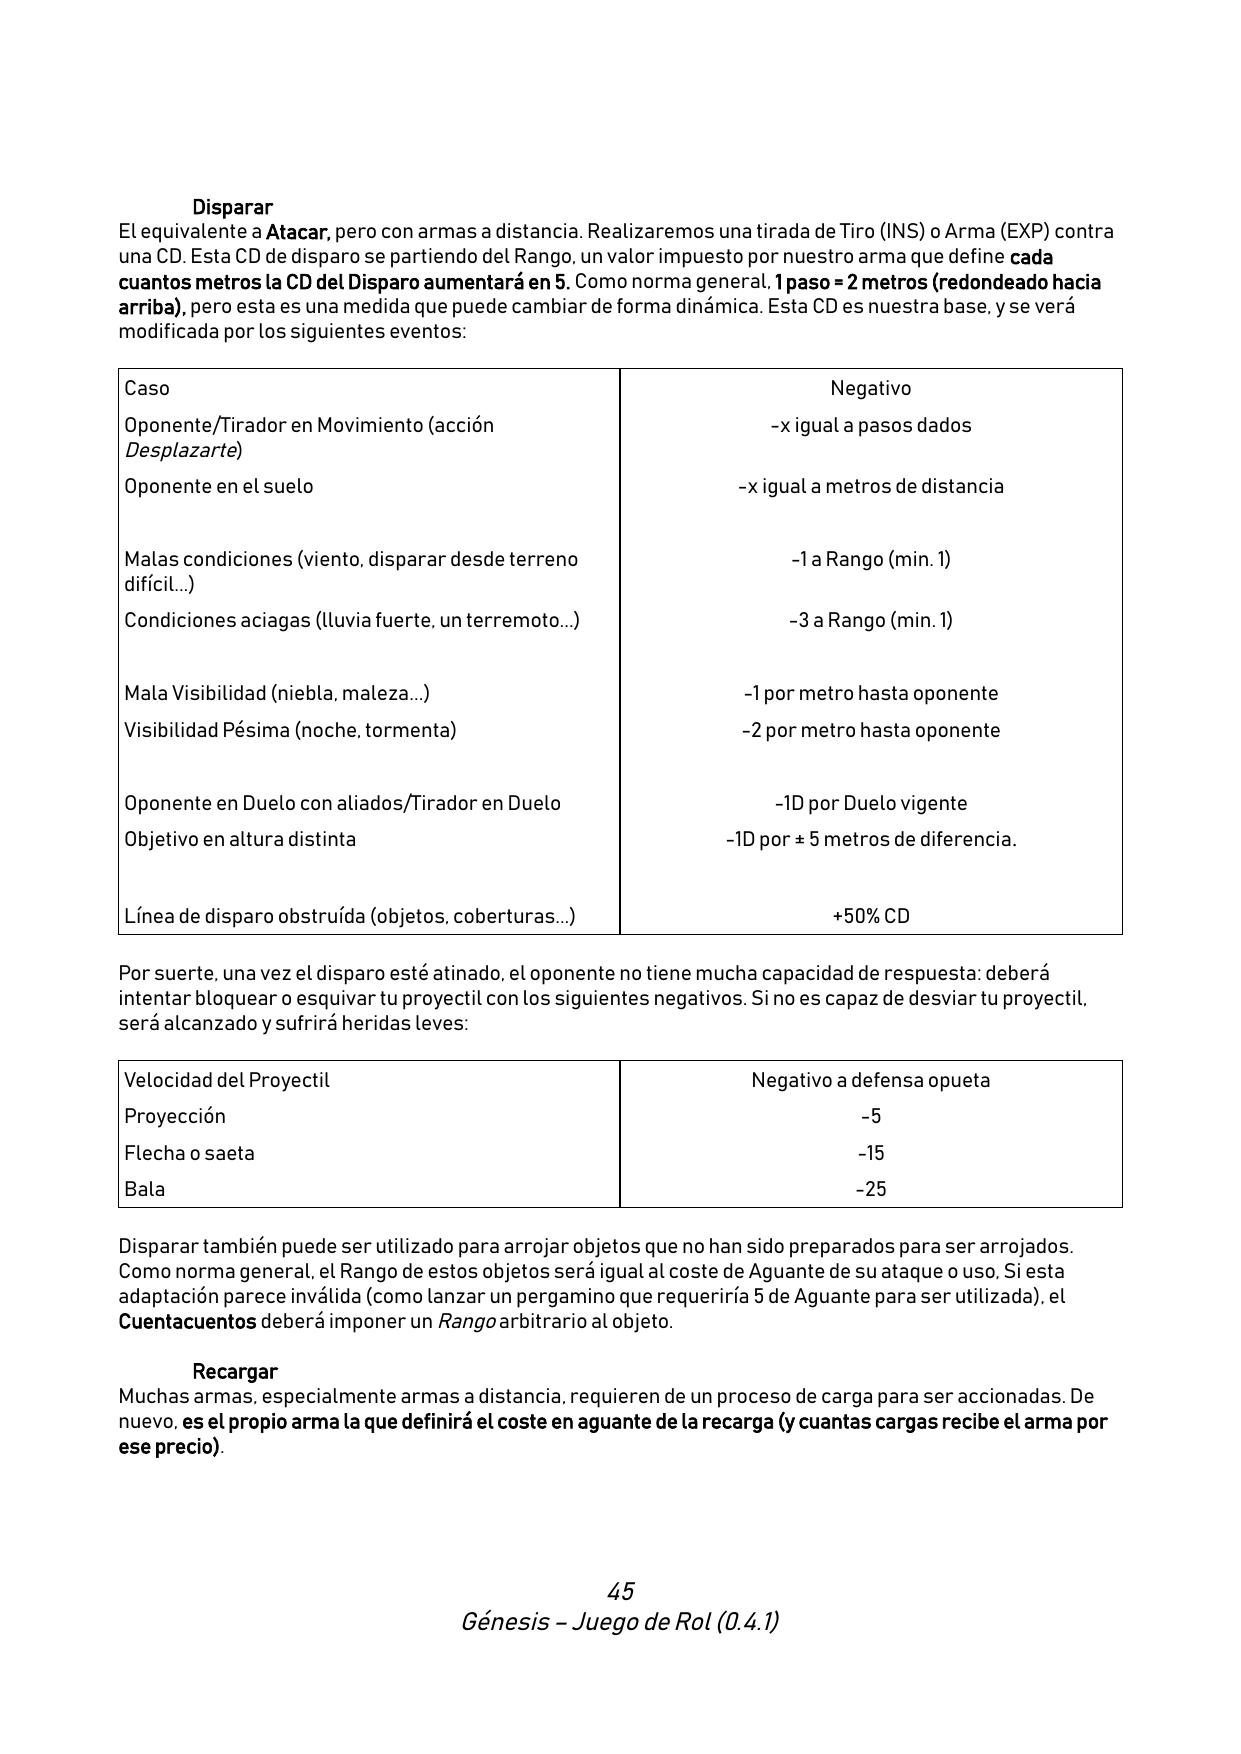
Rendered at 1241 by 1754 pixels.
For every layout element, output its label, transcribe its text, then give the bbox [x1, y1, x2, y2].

table_cell Línea de disparo obstruída (objetos, coberturas...) [119, 897, 619, 934]
table_cell -x igual a metros de distancia [621, 467, 1122, 503]
table_cell Malas condiciones (viento, disparar desde terreno difícil...) [119, 540, 619, 601]
table_cell [621, 747, 1122, 784]
table_cell [621, 638, 1122, 674]
table_cell Objetivo en altura distinta [119, 820, 619, 857]
table_cell Proyección [119, 1097, 619, 1134]
text Muchas armas, especialmente armas a distancia, requieren de un proceso de carga para ser accionadas. De nuevo, es el propio arma la que definirá el coste en aguante de la recarga (y cuantas cargas recibe el arma por ese precio). [118, 1383, 1122, 1458]
table_cell Oponente en Duelo con aliados/Tirador en Duelo [119, 784, 619, 820]
table_cell -3 a Rango (min. 1) [621, 601, 1122, 638]
table_cell [119, 857, 619, 897]
table_cell Bala [119, 1170, 619, 1207]
table_cell -x igual a pasos dados [621, 406, 1122, 467]
table_header Caso [119, 369, 619, 406]
table_header Velocidad del Proyectil [119, 1061, 619, 1097]
table_cell [119, 638, 619, 674]
table_cell [119, 747, 619, 784]
text Recargar [118, 1358, 1122, 1383]
table_cell -1D por ± 5 metros de diferencia. [621, 820, 1122, 857]
table_cell -1D por Duelo vigente [621, 784, 1122, 820]
table_cell -1 a Rango (min. 1) [621, 540, 1122, 601]
table_cell [621, 504, 1122, 540]
table_cell +50% CD [621, 897, 1122, 934]
table_cell Visibilidad Pésima (noche, tormenta) [119, 711, 619, 747]
text Disparar [192, 193, 1122, 218]
table_cell -2 por metro hasta oponente [621, 711, 1122, 747]
table_cell Oponente/Tirador en Movimiento (acción Desplazarte) [119, 406, 619, 467]
text El equivalente a Atacar, pero con armas a distancia. Realizaremos una tirada de Tiro (INS) o Arma (EXP) contra una CD. Esta CD de disparo se partiendo del Rango, un valor impuesto por nuestro arma que define cada cuantos metros la CD del Disparo aumentará en 5. Como norma general, 1 paso = 2 metros (redondeado hacia arriba), pero esta es una medida que puede cambiar de forma dinámica. Esta CD es nuestra base, y se verá modificada por los siguientes eventos: [118, 218, 1122, 343]
table_cell Flecha o saeta [119, 1134, 619, 1170]
table_cell -5 [621, 1097, 1122, 1134]
text Por suerte, una vez el disparo esté atinado, el oponente no tiene mucha capacidad de respuesta: deberá intentar bloquear o esquivar tu proyectil con los siguientes negativos. Si no es capaz de desviar tu proyectil, será alcanzado y sufrirá heridas leves: [118, 960, 1122, 1035]
table_cell Oponente en el suelo [119, 467, 619, 503]
table_cell Condiciones aciagas (lluvia fuerte, un terremoto...) [119, 601, 619, 638]
table_cell -25 [621, 1170, 1122, 1207]
table_cell Mala Visibilidad (niebla, maleza...) [119, 674, 619, 711]
table_cell [621, 857, 1122, 897]
table_header Negativo [621, 369, 1122, 406]
table_cell -15 [621, 1134, 1122, 1170]
table_cell [119, 504, 619, 540]
table_header Negativo a defensa opueta [621, 1061, 1122, 1097]
table_cell -1 por metro hasta oponente [621, 674, 1122, 711]
text Disparar también puede ser utilizado para arrojar objetos que no han sido preparados para ser arrojados. Como norma general, el Rango de estos objetos será igual al coste de Aguante de su ataque o uso, Si esta adaptación parece inválida (como lanzar un pergamino que requeriría 5 de Aguante para ser utilizada), el Cuentacuentos deberá imponer un Rango arbitrario al objeto. [118, 1233, 1122, 1333]
